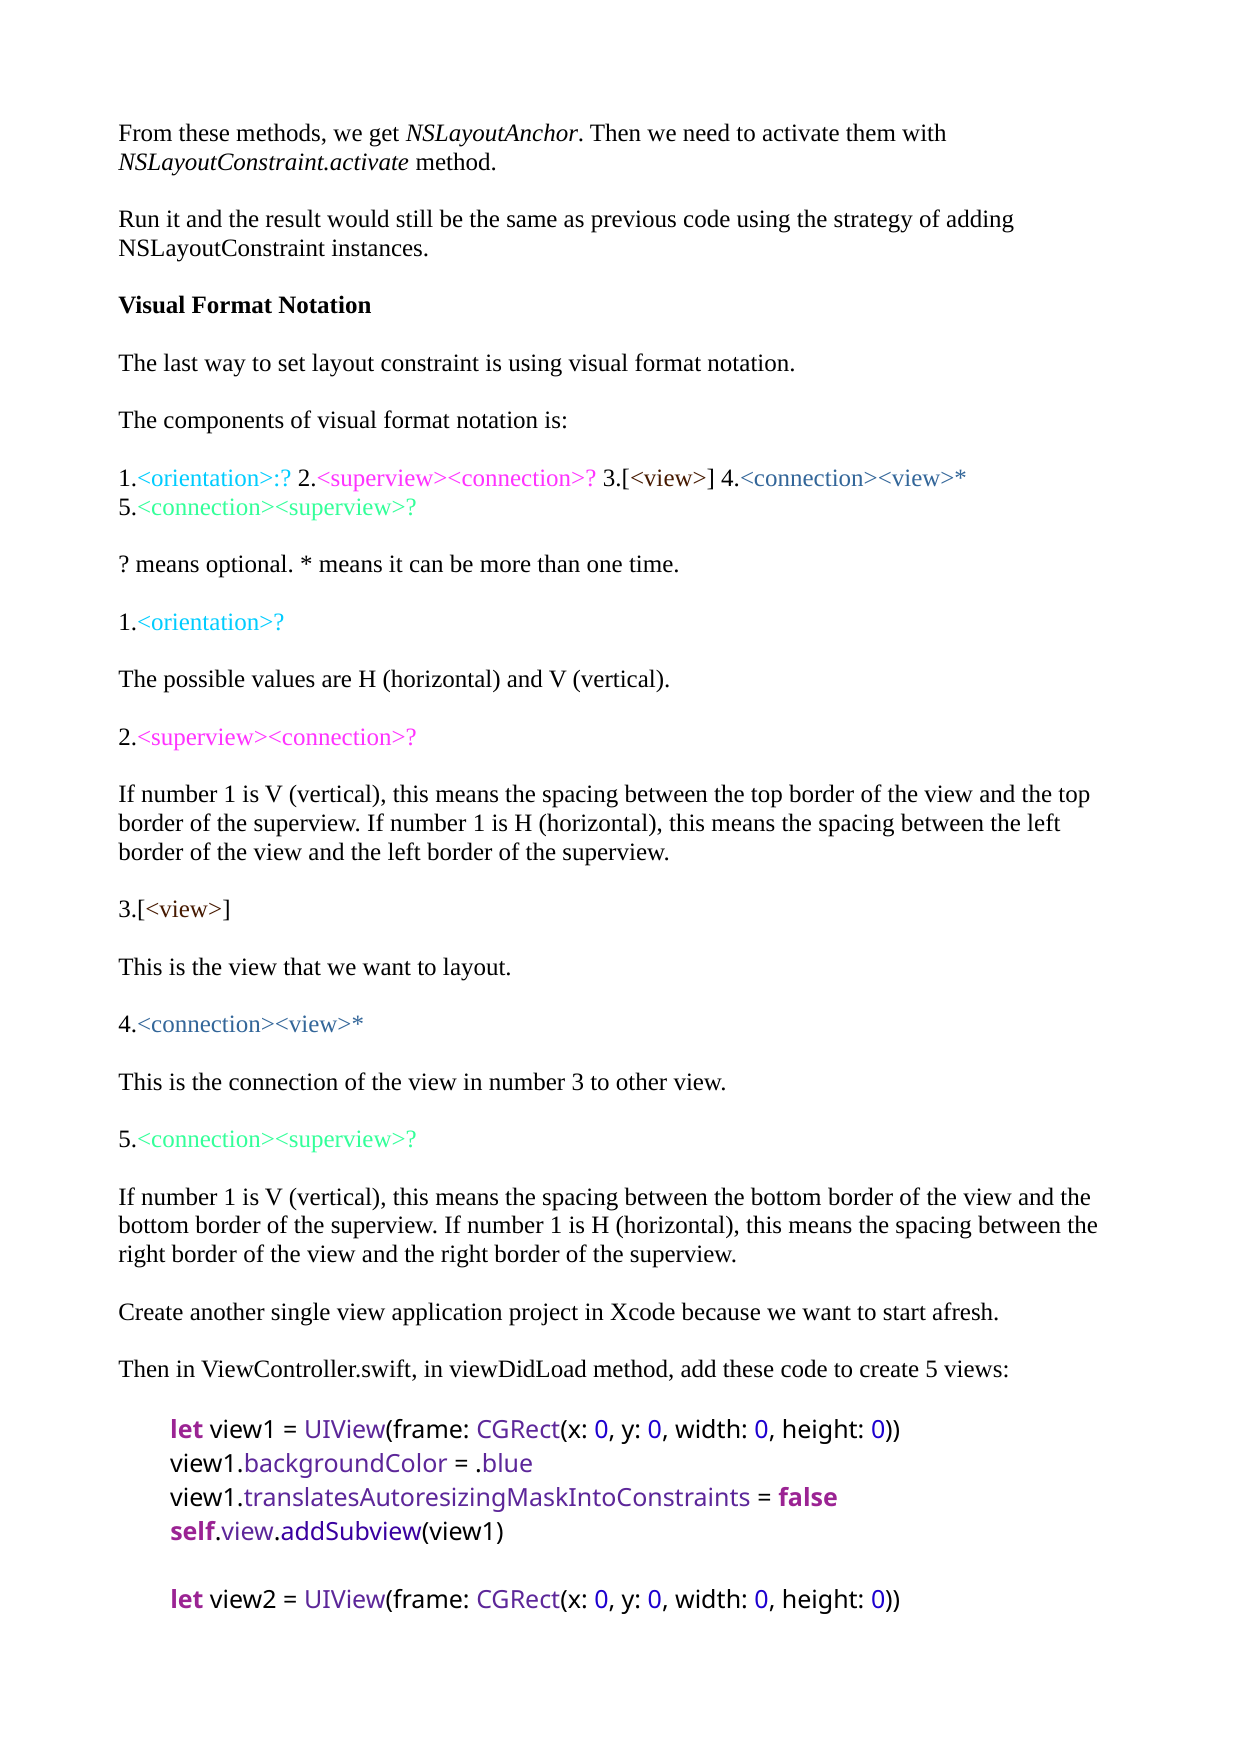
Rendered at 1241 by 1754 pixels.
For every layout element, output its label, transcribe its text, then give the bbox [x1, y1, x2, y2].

text 1.<orientation>:? 2.<superview><connection>? 3.[<view>] 4.<connection><view>* 5.<connection><superview>? [118, 463, 1122, 521]
text 1.<orientation>? [118, 607, 1122, 636]
text Then in ViewController.swift, in viewDidLoad method, add these code to create 5 views: [118, 1354, 1122, 1383]
picture [260, 616, 269, 621]
text This is the connection of the view in number 3 to other view. [118, 1067, 1122, 1096]
text Run it and the result would still be the same as previous code using the strategy of adding NSLayoutConstraint instances. [118, 204, 1122, 262]
text Visual Format Notation [118, 291, 1122, 319]
text ? means optional. * means it can be more than one time. [118, 549, 1122, 578]
text self.view.addSubview(view1) [118, 1514, 1122, 1548]
picture [260, 472, 269, 477]
text From these methods, we get NSLayoutAnchor. Then we need to activate them with NSLayoutConstraint.activate method. [118, 118, 1122, 176]
text 4.<connection><view>* [118, 1009, 1122, 1038]
text view1.backgroundColor = .blue [118, 1446, 1122, 1480]
text If number 1 is V (vertical), this means the spacing between the top border of the view and the top border of the superview. If number 1 is H (horizontal), this means the spacing between the left border of the view and the left border of the superview. [118, 779, 1122, 866]
text 5.<connection><superview>? [118, 1124, 1122, 1153]
text The last way to set layout constraint is using visual format notation. [118, 348, 1122, 377]
text Create another single view application project in Xcode because we want to start afresh. [118, 1297, 1122, 1326]
text The components of visual format notation is: [118, 406, 1122, 434]
text 3.[<view>] [118, 894, 1122, 923]
text view1.translatesAutoresizingMaskIntoConstraints = false [118, 1480, 1122, 1514]
text let view2 = UIView(frame: CGRect(x: 0, y: 0, width: 0, height: 0)) [118, 1582, 1122, 1616]
text The possible values are H (horizontal) and V (vertical). [118, 664, 1122, 693]
text This is the view that we want to layout. [118, 952, 1122, 981]
text let view1 = UIView(frame: CGRect(x: 0, y: 0, width: 0, height: 0)) [118, 1412, 1122, 1446]
text If number 1 is V (vertical), this means the spacing between the bottom border of the view and the bottom border of the superview. If number 1 is H (horizontal), this means the spacing between the right border of the view and the right border of the superview. [118, 1182, 1122, 1268]
text 2.<superview><connection>? [118, 722, 1122, 751]
